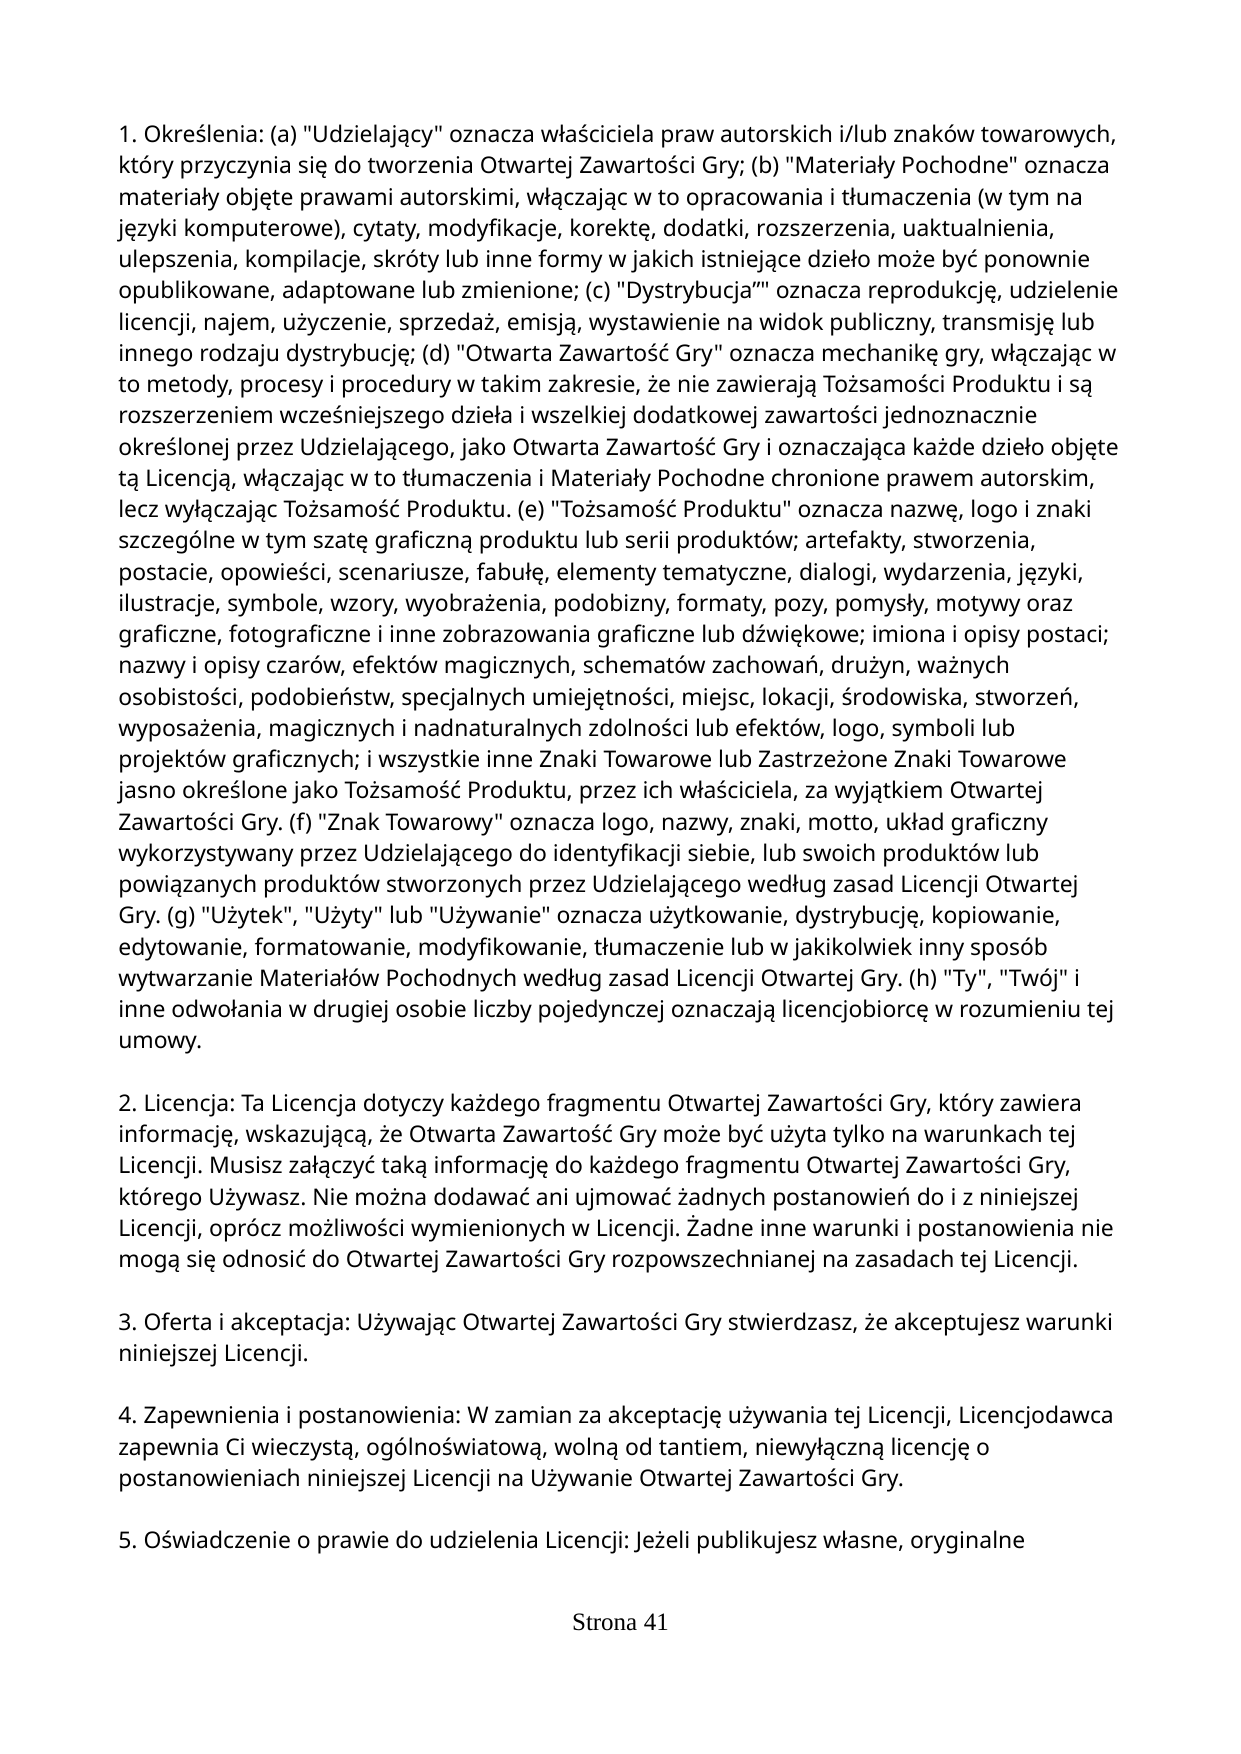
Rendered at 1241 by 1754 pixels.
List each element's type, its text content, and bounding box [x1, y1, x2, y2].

text 2. Licencja: Ta Licencja dotyczy każdego fragmentu Otwartej Zawartości Gry, który zawiera informację, wskazującą, że Otwarta Zawartość Gry może być użyta tylko na warunkach tej Licencji. Musisz załączyć taką informację do każdego fragmentu Otwartej Zawartości Gry, którego Używasz. Nie można dodawać ani ujmować żadnych postanowień do i z niniejszej Licencji, oprócz możliwości wymienionych w Licencji. Żadne inne warunki i postanowienia nie mogą się odnosić do Otwartej Zawartości Gry rozpowszechnianej na zasadach tej Licencji. [118, 1087, 1122, 1274]
text 3. Oferta i akceptacja: Używając Otwartej Zawartości Gry stwierdzasz, że akceptujesz warunki niniejszej Licencji. [118, 1306, 1122, 1368]
text 4. Zapewnienia i postanowienia: W zamian za akceptację używania tej Licencji, Licencjodawca zapewnia Ci wieczystą, ogólnoświatową, wolną od tantiem, niewyłączną licencję o postanowieniach niniejszej Licencji na Używanie Otwartej Zawartości Gry. [118, 1399, 1122, 1493]
text 1. Określenia: (a) "Udzielający" oznacza właściciela praw autorskich i/lub znaków towarowych, który przyczynia się do tworzenia Otwartej Zawartości Gry; (b) "Materiały Pochodne" oznacza materiały objęte prawami autorskimi, włączając w to opracowania i tłumaczenia (w tym na języki komputerowe), cytaty, modyfikacje, korektę, dodatki, rozszerzenia, uaktualnienia, ulepszenia, kompilacje, skróty lub inne formy w jakich istniejące dzieło może być ponownie opublikowane, adaptowane lub zmienione; (c) "Dystrybucja”" oznacza reprodukcję, udzielenie licencji, najem, użyczenie, sprzedaż, emisją, wystawienie na widok publiczny, transmisję lub innego rodzaju dystrybucję; (d) "Otwarta Zawartość Gry" oznacza mechanikę gry, włączając w to metody, procesy i procedury w takim zakresie, że nie zawierają Tożsamości Produktu i są rozszerzeniem wcześniejszego dzieła i wszelkiej dodatkowej zawartości jednoznacznie określonej przez Udzielającego, jako Otwarta Zawartość Gry i oznaczająca każde dzieło objęte tą Licencją, włączając w to tłumaczenia i Materiały Pochodne chronione prawem autorskim, lecz wyłączając Tożsamość Produktu. (e) "Tożsamość Produktu" oznacza nazwę, logo i znaki szczególne w tym szatę graficzną produktu lub serii produktów; artefakty, stworzenia, postacie, opowieści, scenariusze, fabułę, elementy tematyczne, dialogi, wydarzenia, języki, ilustracje, symbole, wzory, wyobrażenia, podobizny, formaty, pozy, pomysły, motywy oraz graficzne, fotograficzne i inne zobrazowania graficzne lub dźwiękowe; imiona i opisy postaci; nazwy i opisy czarów, efektów magicznych, schematów zachowań, drużyn, ważnych osobistości, podobieństw, specjalnych umiejętności, miejsc, lokacji, środowiska, stworzeń, wyposażenia, magicznych i nadnaturalnych zdolności lub efektów, logo, symboli lub projektów graficznych; i wszystkie inne Znaki Towarowe lub Zastrzeżone Znaki Towarowe jasno określone jako Tożsamość Produktu, przez ich właściciela, za wyjątkiem Otwartej Zawartości Gry. (f) "Znak Towarowy" oznacza logo, nazwy, znaki, motto, układ graficzny wykorzystywany przez Udzielającego do identyfikacji siebie, lub swoich produktów lub powiązanych produktów stworzonych przez Udzielającego według zasad Licencji Otwartej Gry. (g) "Użytek", "Użyty" lub "Używanie" oznacza użytkowanie, dystrybucję, kopiowanie, edytowanie, formatowanie, modyfikowanie, tłumaczenie lub w jakikolwiek inny sposób wytwarzanie Materiałów Pochodnych według zasad Licencji Otwartej Gry. (h) "Ty", "Twój" i inne odwołania w drugiej osobie liczby pojedynczej oznaczają licencjobiorcę w rozumieniu tej umowy. [118, 118, 1122, 1056]
text 5. Oświadczenie o prawie do udzielenia Licencji: Jeżeli publikujesz własne, oryginalne [118, 1524, 1122, 1556]
